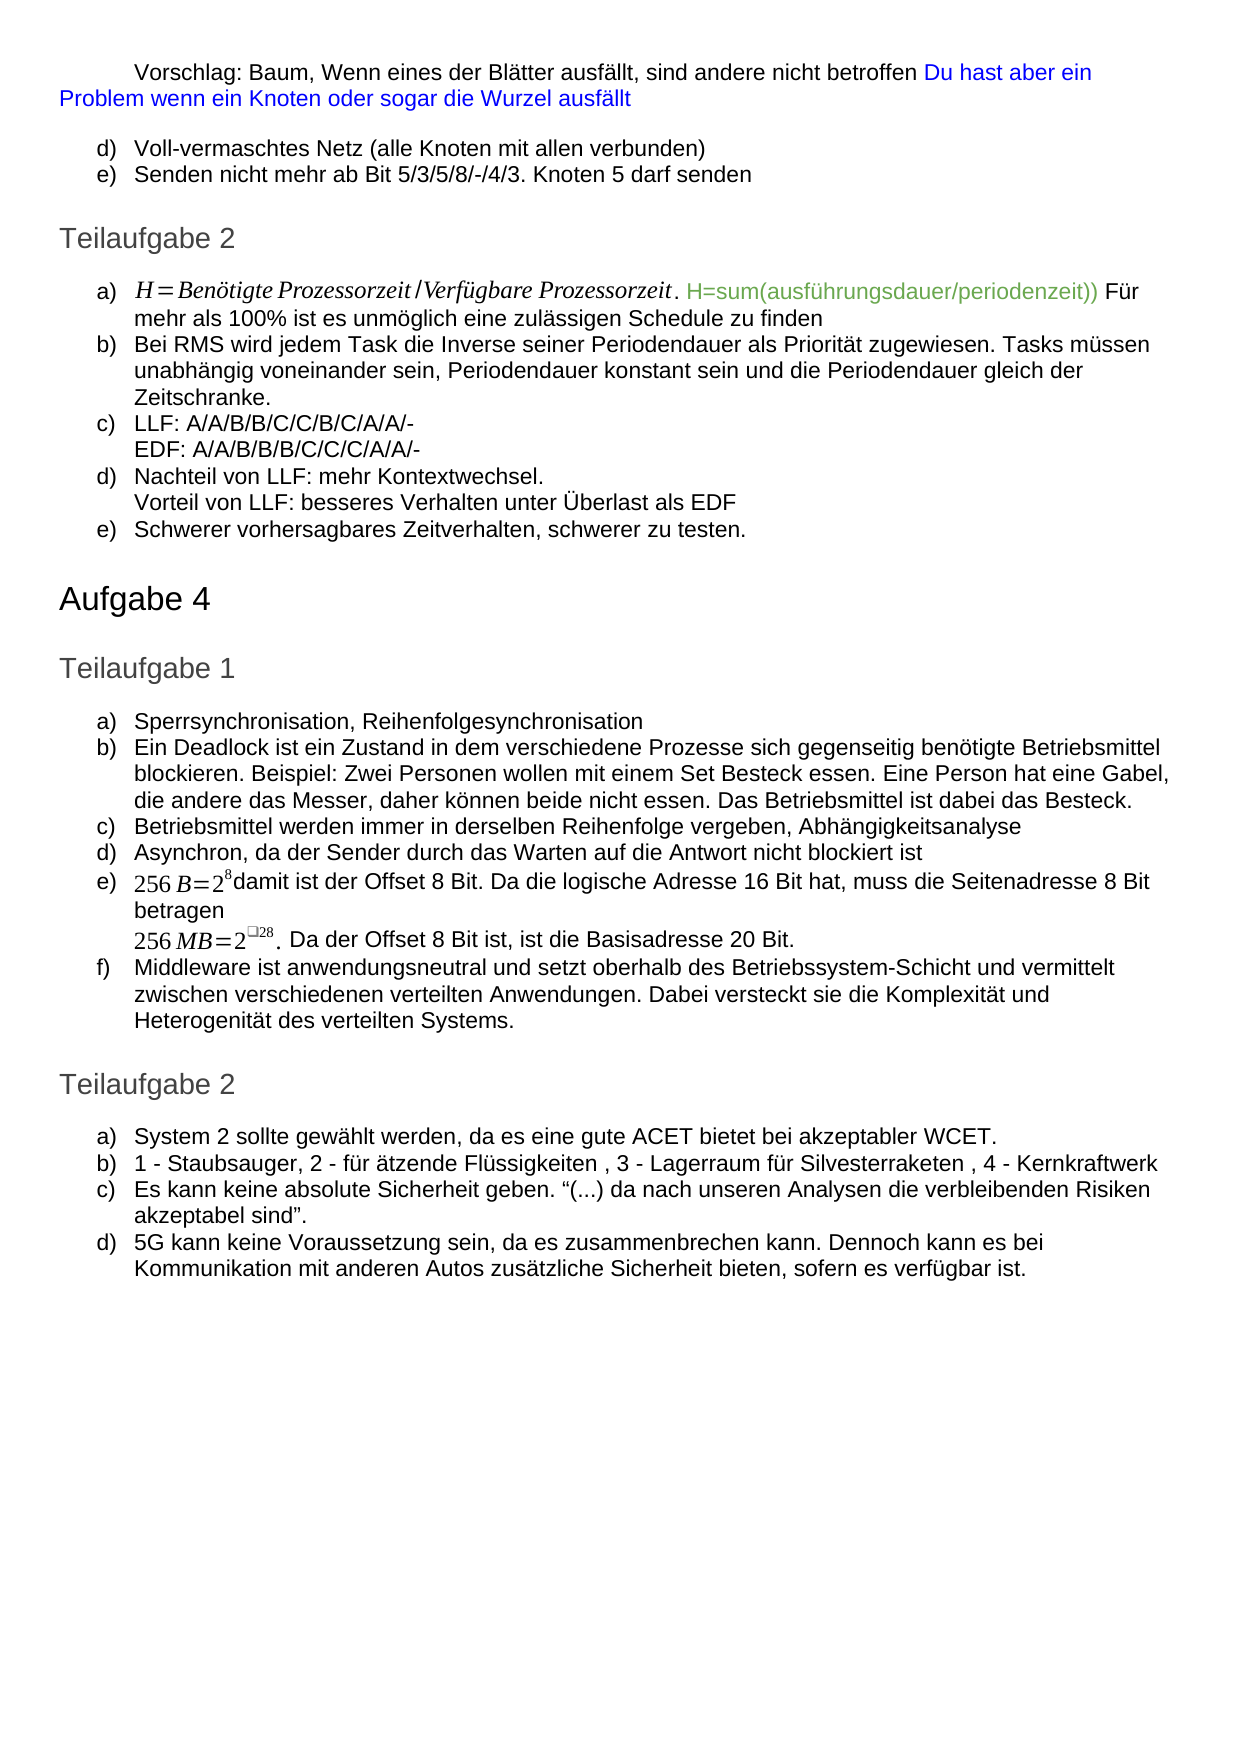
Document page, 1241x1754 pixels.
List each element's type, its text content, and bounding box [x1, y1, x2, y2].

text Vorschlag: Baum, Wenn eines der Blätter ausfällt, sind andere nicht betroffen Du hast aber ein Problem wenn ein Knoten oder sogar die Wurzel ausfällt [59, 59, 1181, 112]
list 5G kann keine Voraussetzung sein, da es zusammenbrechen kann. Dennoch kann es bei Kommunikation mit anderen Autos zusätzliche Sicherheit bieten, sofern es verfügbar ist. [96, 1229, 1181, 1281]
subtitle Aufgabe 4 [59, 579, 1181, 618]
subtitle Teilaufgabe 2 [59, 221, 1181, 254]
list Sperrsynchronisation, Reihenfolgesynchronisation [96, 708, 1181, 734]
list Nachteil von LLF: mehr Kontextwechsel. Vorteil von LLF: besseres Verhalten unter Überlast als EDF [96, 463, 1181, 516]
list LLF: A/A/B/B/C/C/B/C/A/A/- EDF: A/A/B/B/B/C/C/C/A/A/- [96, 410, 1181, 463]
list Schwerer vorhersagbares Zeitverhalten, schwerer zu testen. [96, 516, 1181, 542]
list Betriebsmittel werden immer in derselben Reihenfolge vergeben, Abhängigkeitsanalyse [96, 813, 1181, 839]
list Ein Deadlock ist ein Zustand in dem verschiedene Prozesse sich gegenseitig benötigte Betriebsmittel blockieren. Beispiel: Zwei Personen wollen mit einem Set Besteck essen. Eine Person hat eine Gabel, die andere das Messer, daher können beide nicht essen. Das Betriebsmittel ist dabei das Besteck. [96, 734, 1181, 813]
list 1 - Staubsauger, 2 - für ätzende Flüssigkeiten , 3 - Lagerraum für Silvesterraketen , 4 - Kernkraftwerk [96, 1149, 1181, 1176]
subtitle Teilaufgabe 1 [59, 651, 1181, 685]
list Voll-vermaschtes Netz (alle Knoten mit allen verbunden) [96, 134, 1181, 161]
list Middleware ist anwendungsneutral und setzt oberhalb des Betriebssystem-Schicht und vermittelt zwischen verschiedenen verteilten Anwendungen. Dabei versteckt sie die Komplexität und Heterogenität des verteilten Systems. [96, 954, 1181, 1033]
list . H=sum(ausführungsdauer/periodenzeit)) Für mehr als 100% ist es unmöglich eine zulässigen Schedule zu finden [96, 277, 1181, 331]
list Senden nicht mehr ab Bit 5/3/5/8/-/4/3. Knoten 5 darf senden [96, 161, 1181, 187]
subtitle Teilaufgabe 2 [59, 1067, 1181, 1100]
list damit ist der Offset 8 Bit. Da die logische Adresse 16 Bit hat, muss die Seitenadresse 8 Bit betragen Da der Offset 8 Bit ist, ist die Basisadresse 20 Bit. [96, 866, 1181, 954]
list System 2 sollte gewählt werden, da es eine gute ACET bietet bei akzeptabler WCET. [96, 1123, 1181, 1149]
list Asynchron, da der Sender durch das Warten auf die Antwort nicht blockiert ist [96, 839, 1181, 866]
list Es kann keine absolute Sicherheit geben. “(...) da nach unseren Analysen die verbleibenden Risiken akzeptabel sind”. [96, 1176, 1181, 1229]
list Bei RMS wird jedem Task die Inverse seiner Periodendauer als Priorität zugewiesen. Tasks müssen unabhängig voneinander sein, Periodendauer konstant sein und die Periodendauer gleich der Zeitschranke. [96, 331, 1181, 410]
